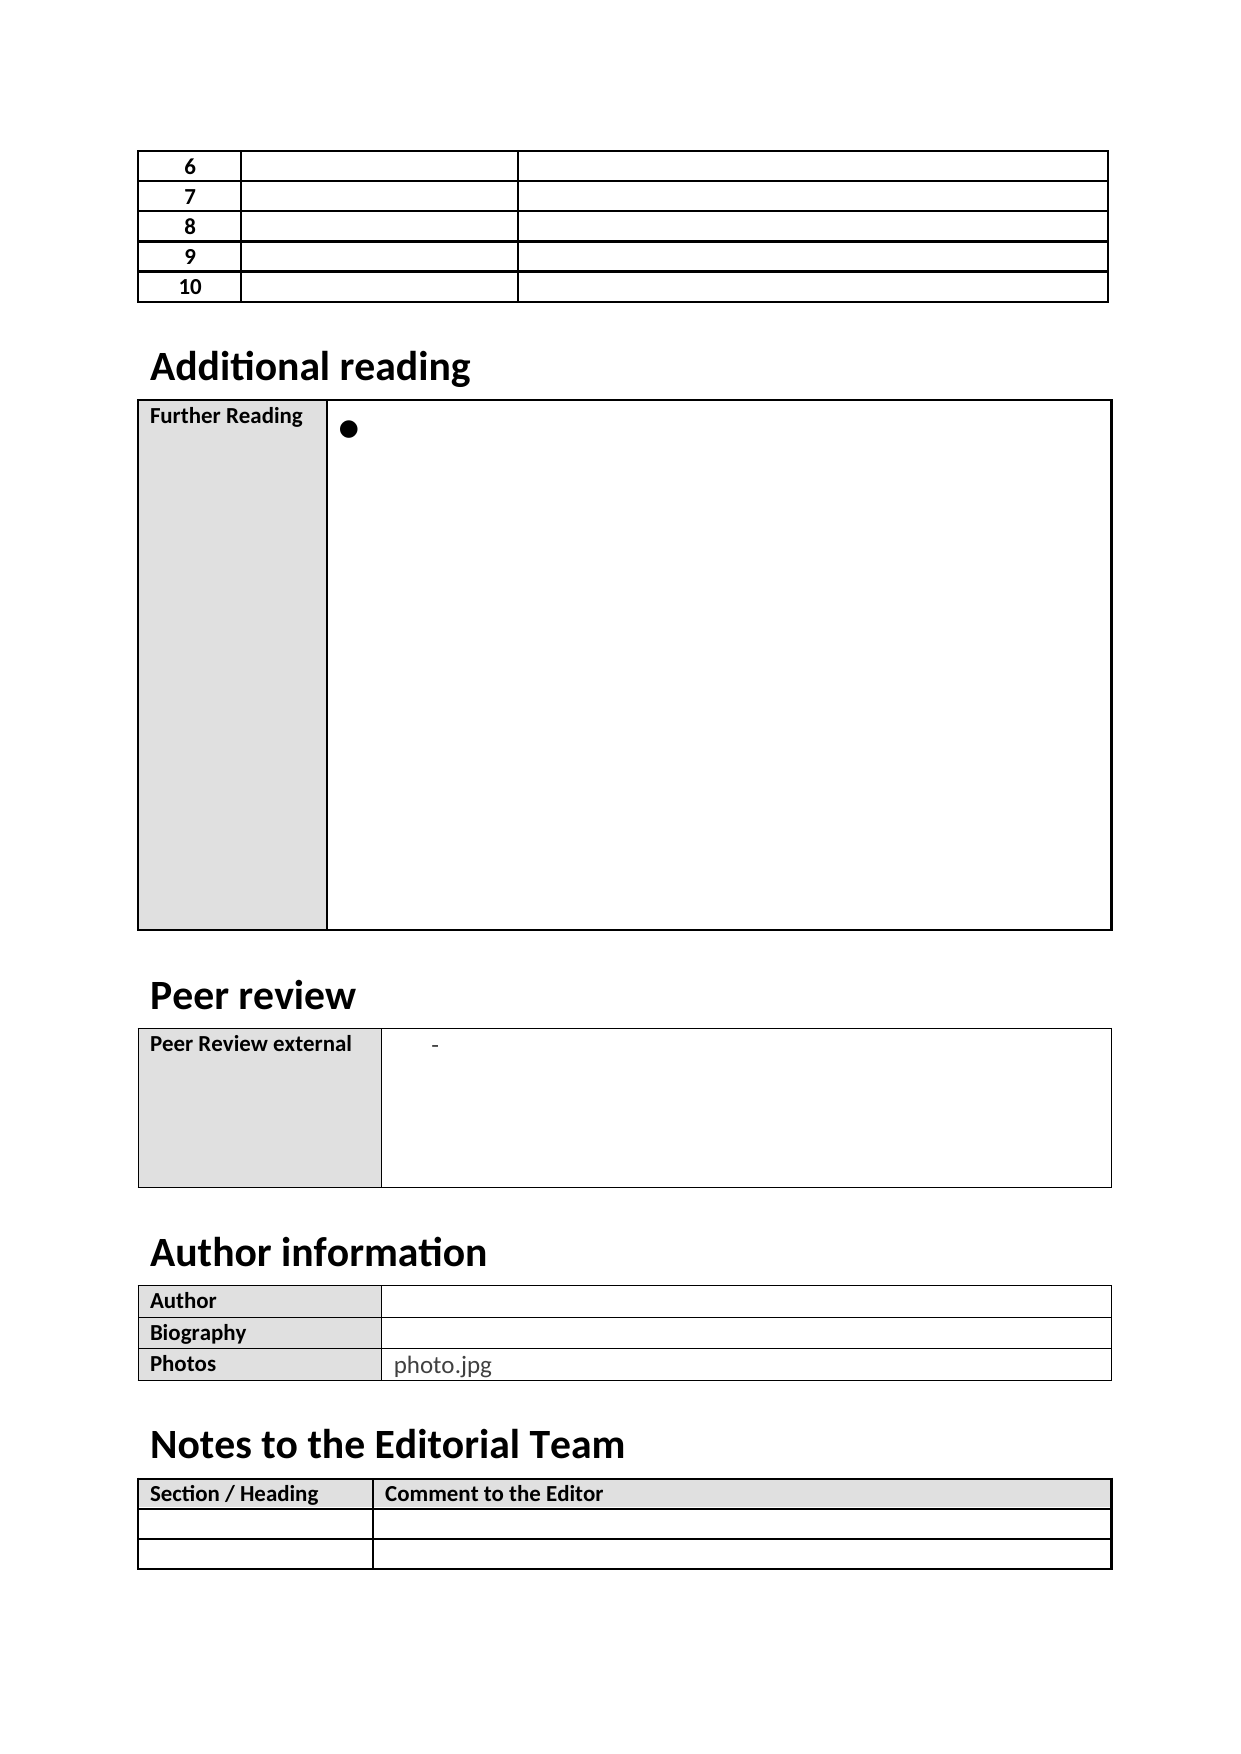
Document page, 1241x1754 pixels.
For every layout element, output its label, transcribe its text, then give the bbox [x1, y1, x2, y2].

table_cell Photos [139, 1349, 381, 1380]
table_cell [519, 243, 1107, 270]
table_header Further Reading [139, 401, 326, 929]
table_header Author [139, 1286, 381, 1317]
table_cell [242, 152, 517, 180]
table_cell 9 [139, 243, 240, 270]
table_cell [519, 212, 1107, 240]
subtitle Notes to the Editorial Team [150, 1418, 1090, 1469]
table_cell Biography [139, 1318, 381, 1348]
table_cell 10 [139, 273, 240, 301]
subtitle Additional reading [150, 340, 1090, 391]
table_header Peer Review external [139, 1029, 381, 1187]
table_cell [139, 1540, 372, 1568]
table_cell [374, 1510, 1110, 1538]
table_header [382, 1029, 1111, 1187]
table_cell [519, 182, 1107, 210]
table_cell [242, 212, 517, 240]
table_cell [242, 243, 517, 270]
table_cell [139, 1510, 372, 1538]
table_header [328, 401, 1110, 929]
table_cell 7 [139, 182, 240, 210]
table_cell [242, 182, 517, 210]
subtitle Peer review [150, 969, 1090, 1019]
subtitle Author information [150, 1226, 1090, 1277]
table_header [382, 1286, 1111, 1317]
table_cell [242, 273, 517, 301]
table_header Comment to the Editor [374, 1480, 1110, 1507]
table_cell 6 [139, 152, 240, 180]
table_cell 8 [139, 212, 240, 240]
table_cell photo.jpg [382, 1349, 1111, 1380]
table_cell [382, 1318, 1111, 1348]
table_cell [519, 152, 1107, 180]
table_cell [374, 1540, 1110, 1568]
table_cell [519, 273, 1107, 301]
table_header Section / Heading [139, 1480, 372, 1507]
